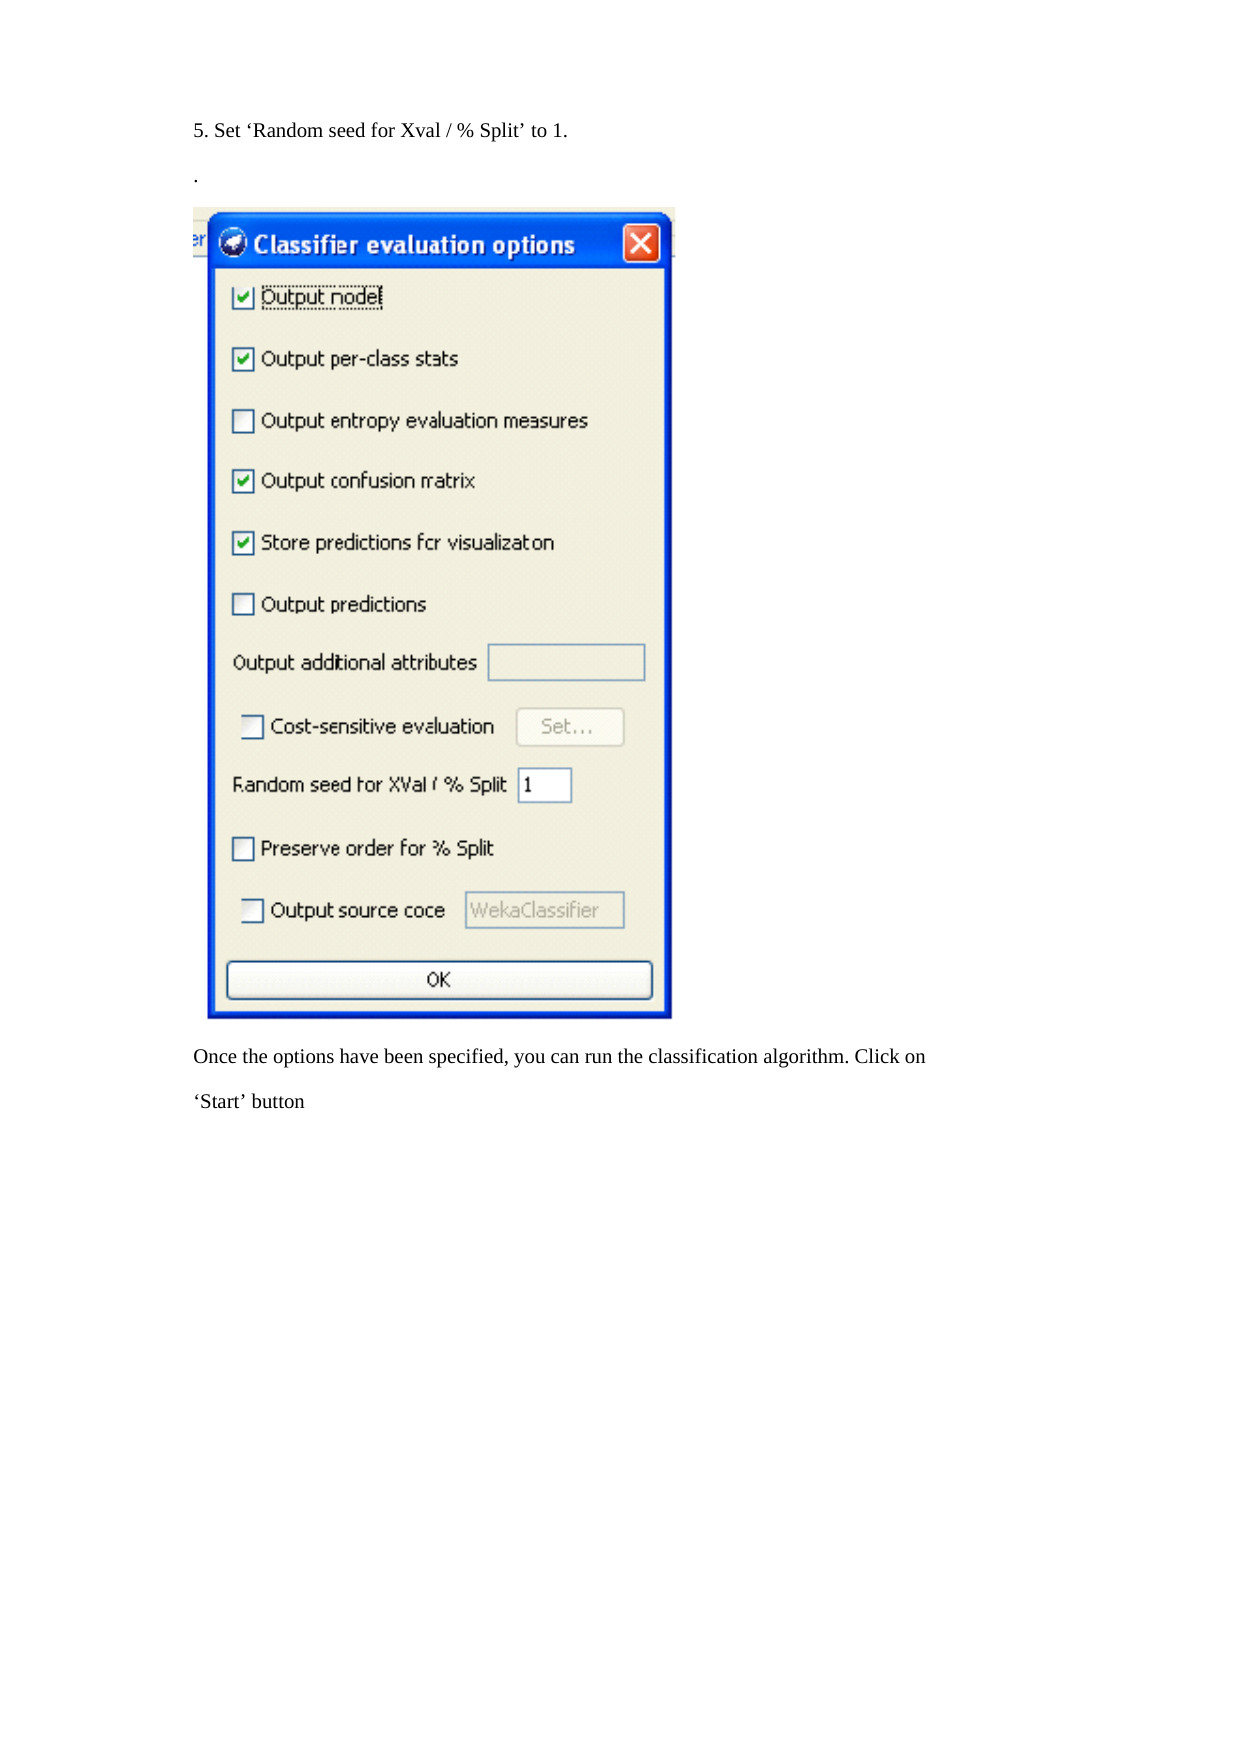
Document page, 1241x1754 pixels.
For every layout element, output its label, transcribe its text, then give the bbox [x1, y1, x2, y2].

text . [193, 163, 1122, 187]
text Once the options have been specified, you can run the classification algorithm. Click on [193, 1044, 1122, 1068]
text 5. Set ‘Random seed for Xval / % Split’ to 1. [193, 118, 1122, 142]
text ‘Start’ button [193, 1089, 1122, 1113]
